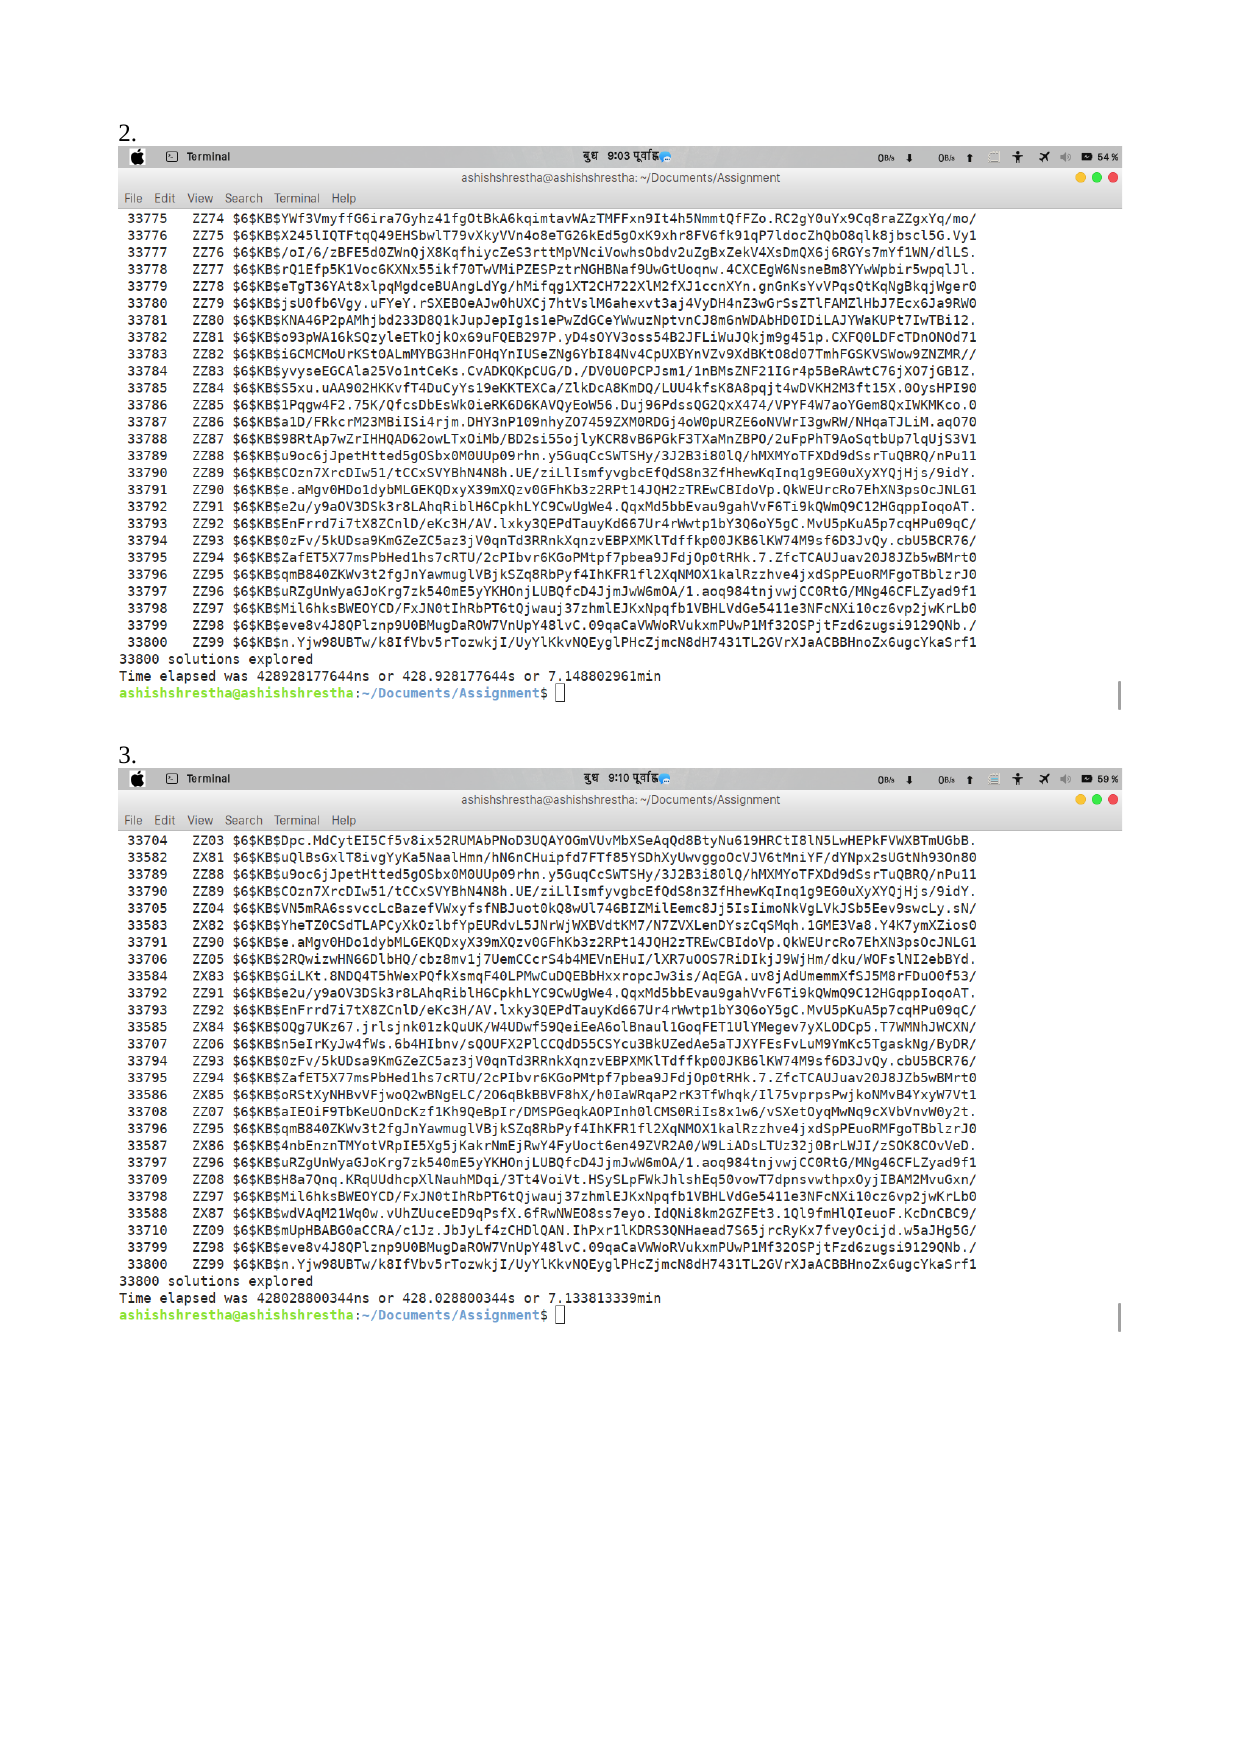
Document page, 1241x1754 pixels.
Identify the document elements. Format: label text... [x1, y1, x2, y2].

text 2. [118, 118, 1122, 146]
picture [118, 146, 1123, 712]
text 3. [118, 740, 1122, 768]
picture [118, 768, 1123, 1334]
